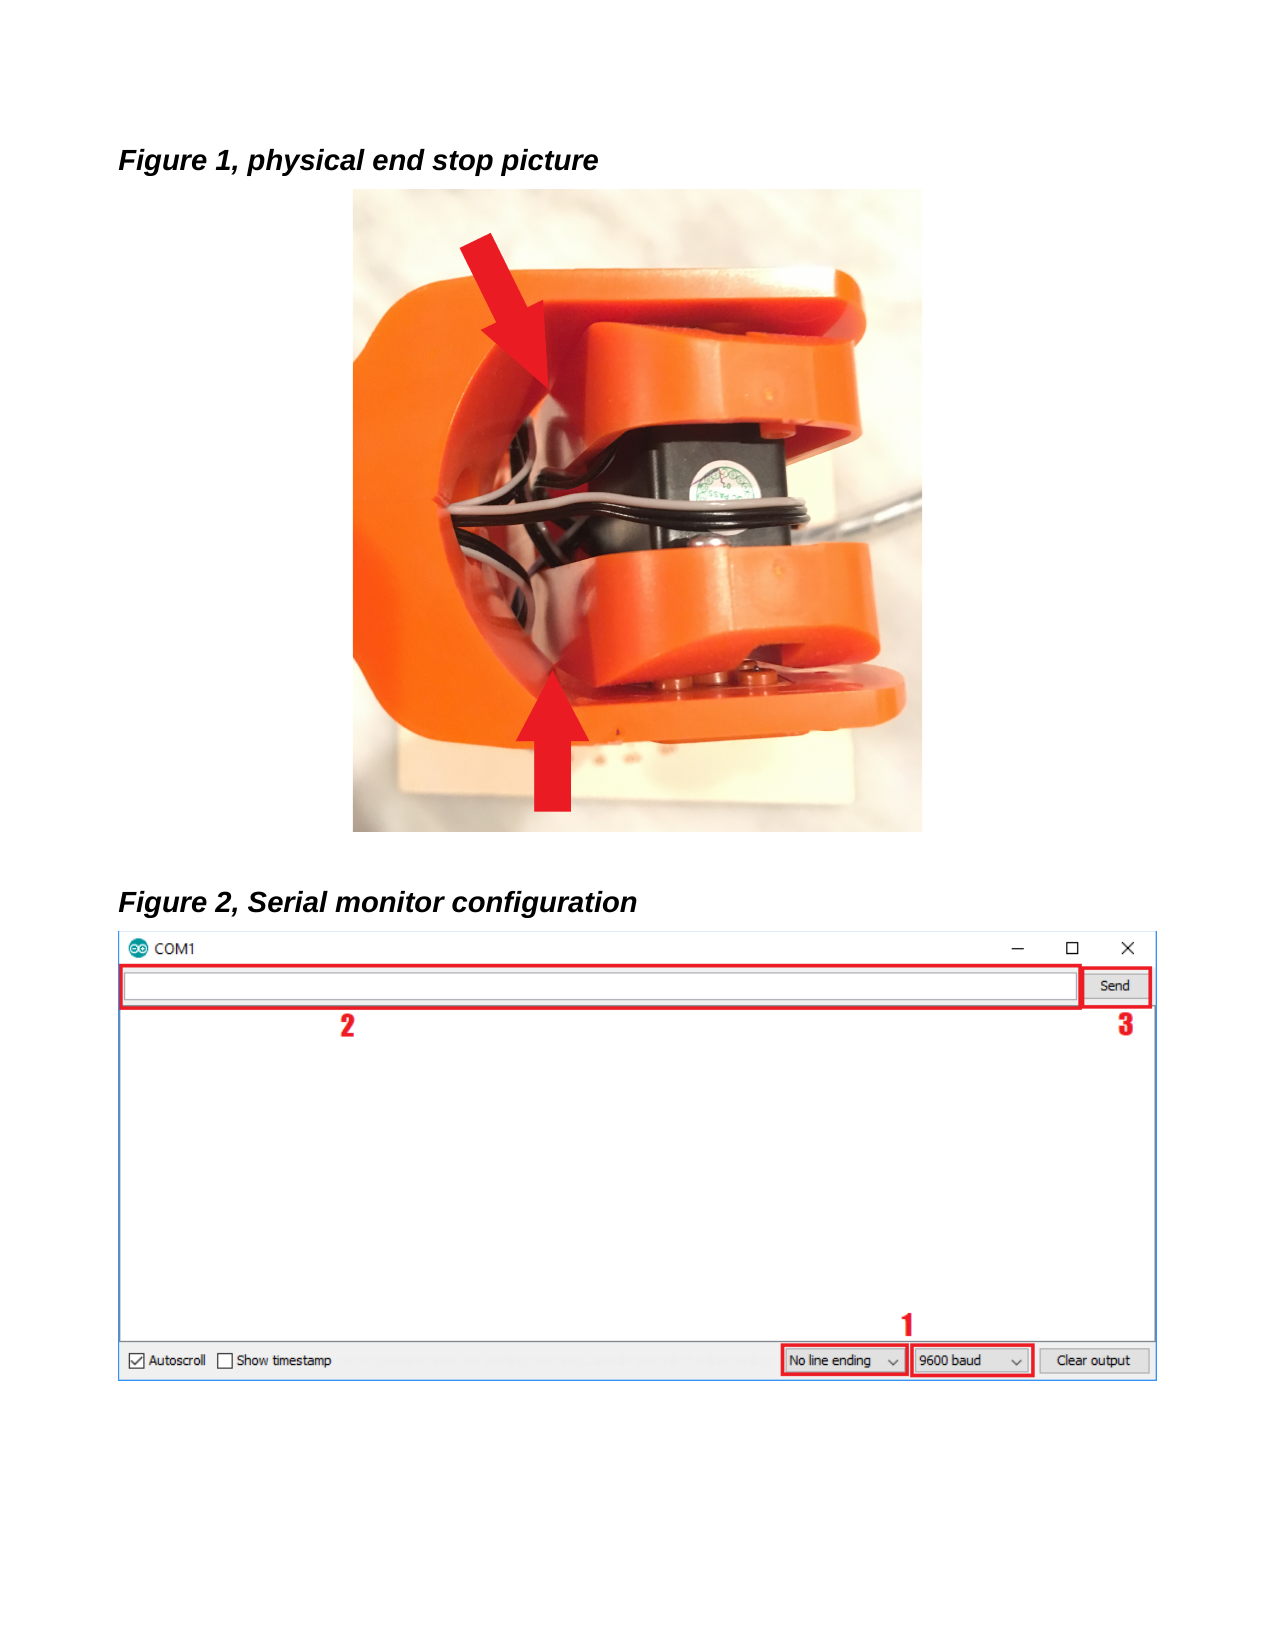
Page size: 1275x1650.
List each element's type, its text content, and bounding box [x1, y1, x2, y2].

picture [118, 931, 1157, 1381]
subtitle Figure 2, Serial monitor configuration [118, 885, 1157, 918]
picture [352, 189, 923, 832]
subtitle Figure 1, physical end stop picture [118, 143, 1157, 177]
